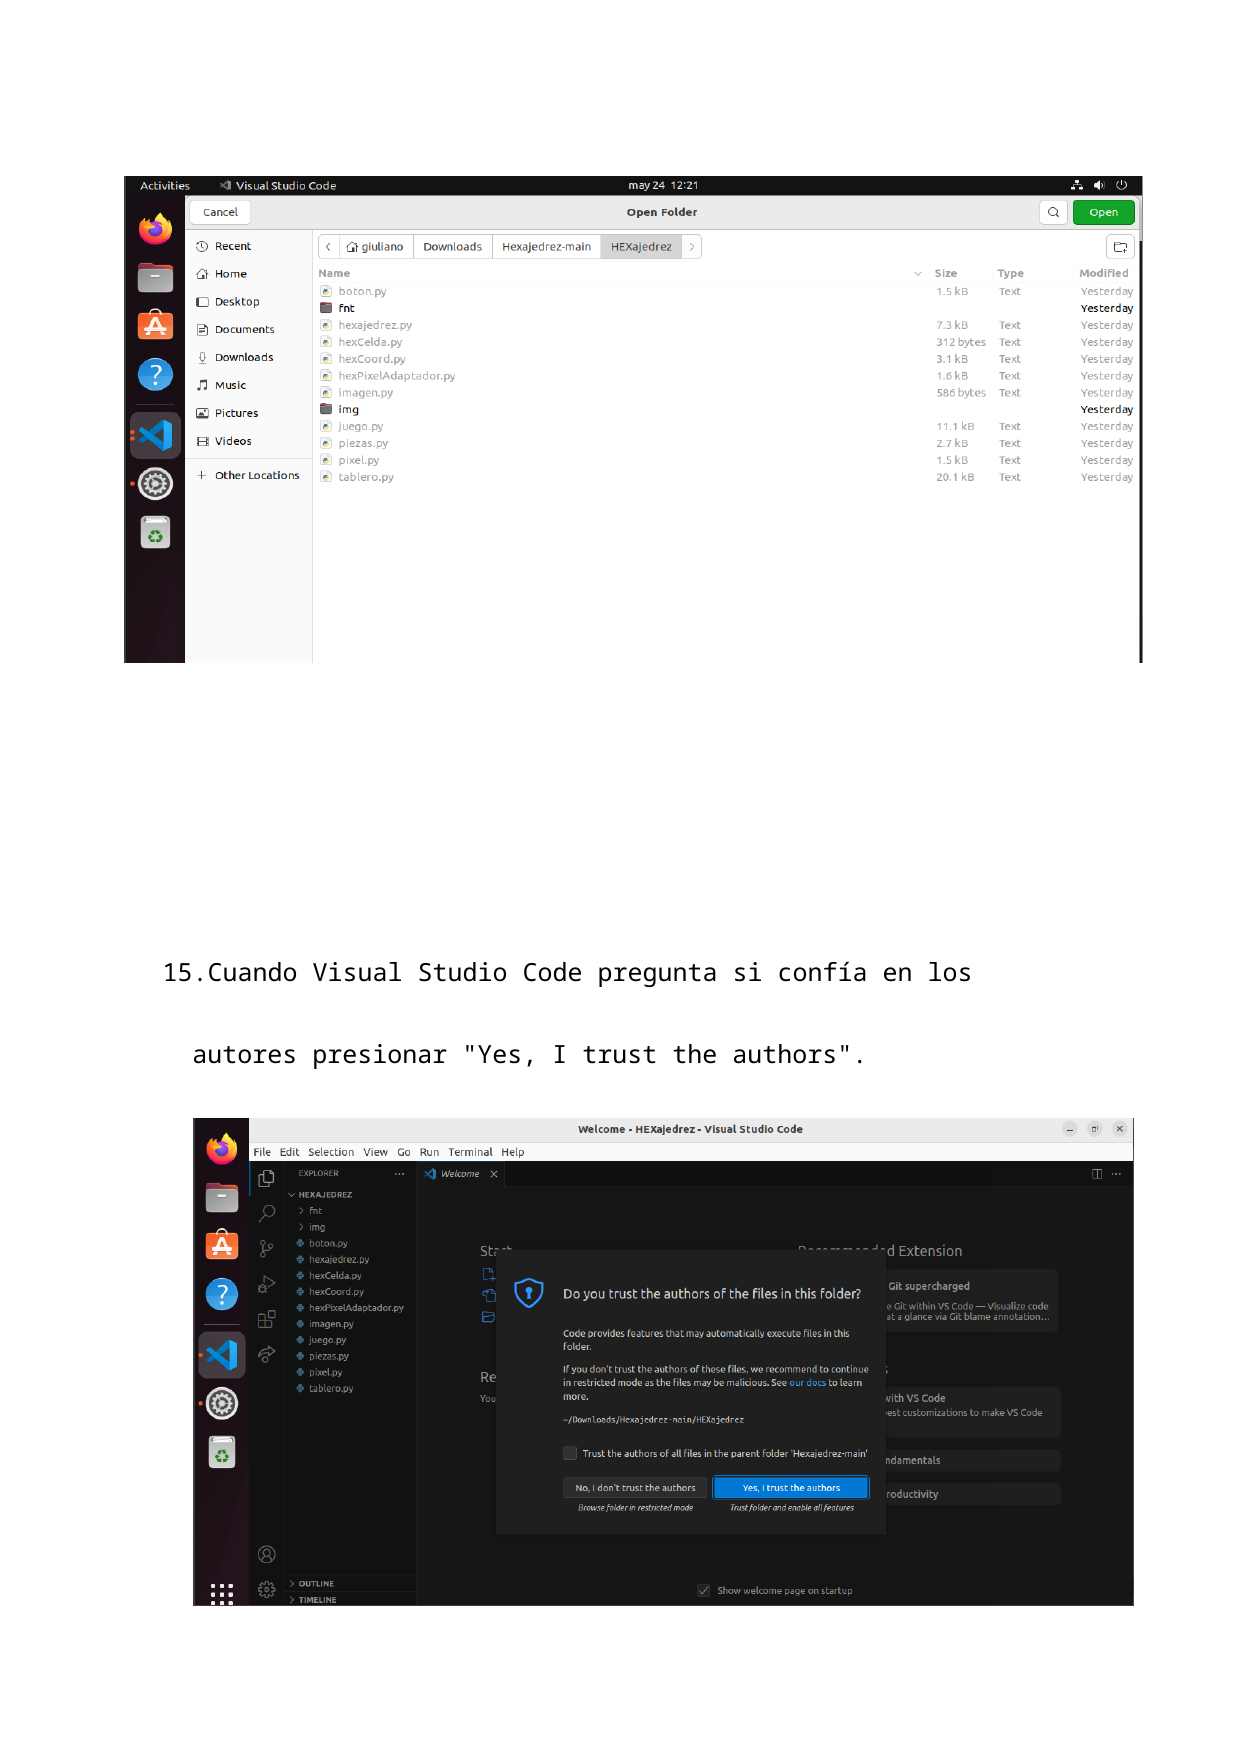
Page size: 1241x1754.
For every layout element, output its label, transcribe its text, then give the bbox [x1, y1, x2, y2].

list Cuando Visual Studio Code pregunta si confía en los autores presionar "Yes, I trust the authors". [162, 955, 1038, 1071]
picture [124, 176, 1143, 663]
picture [193, 1118, 1134, 1606]
